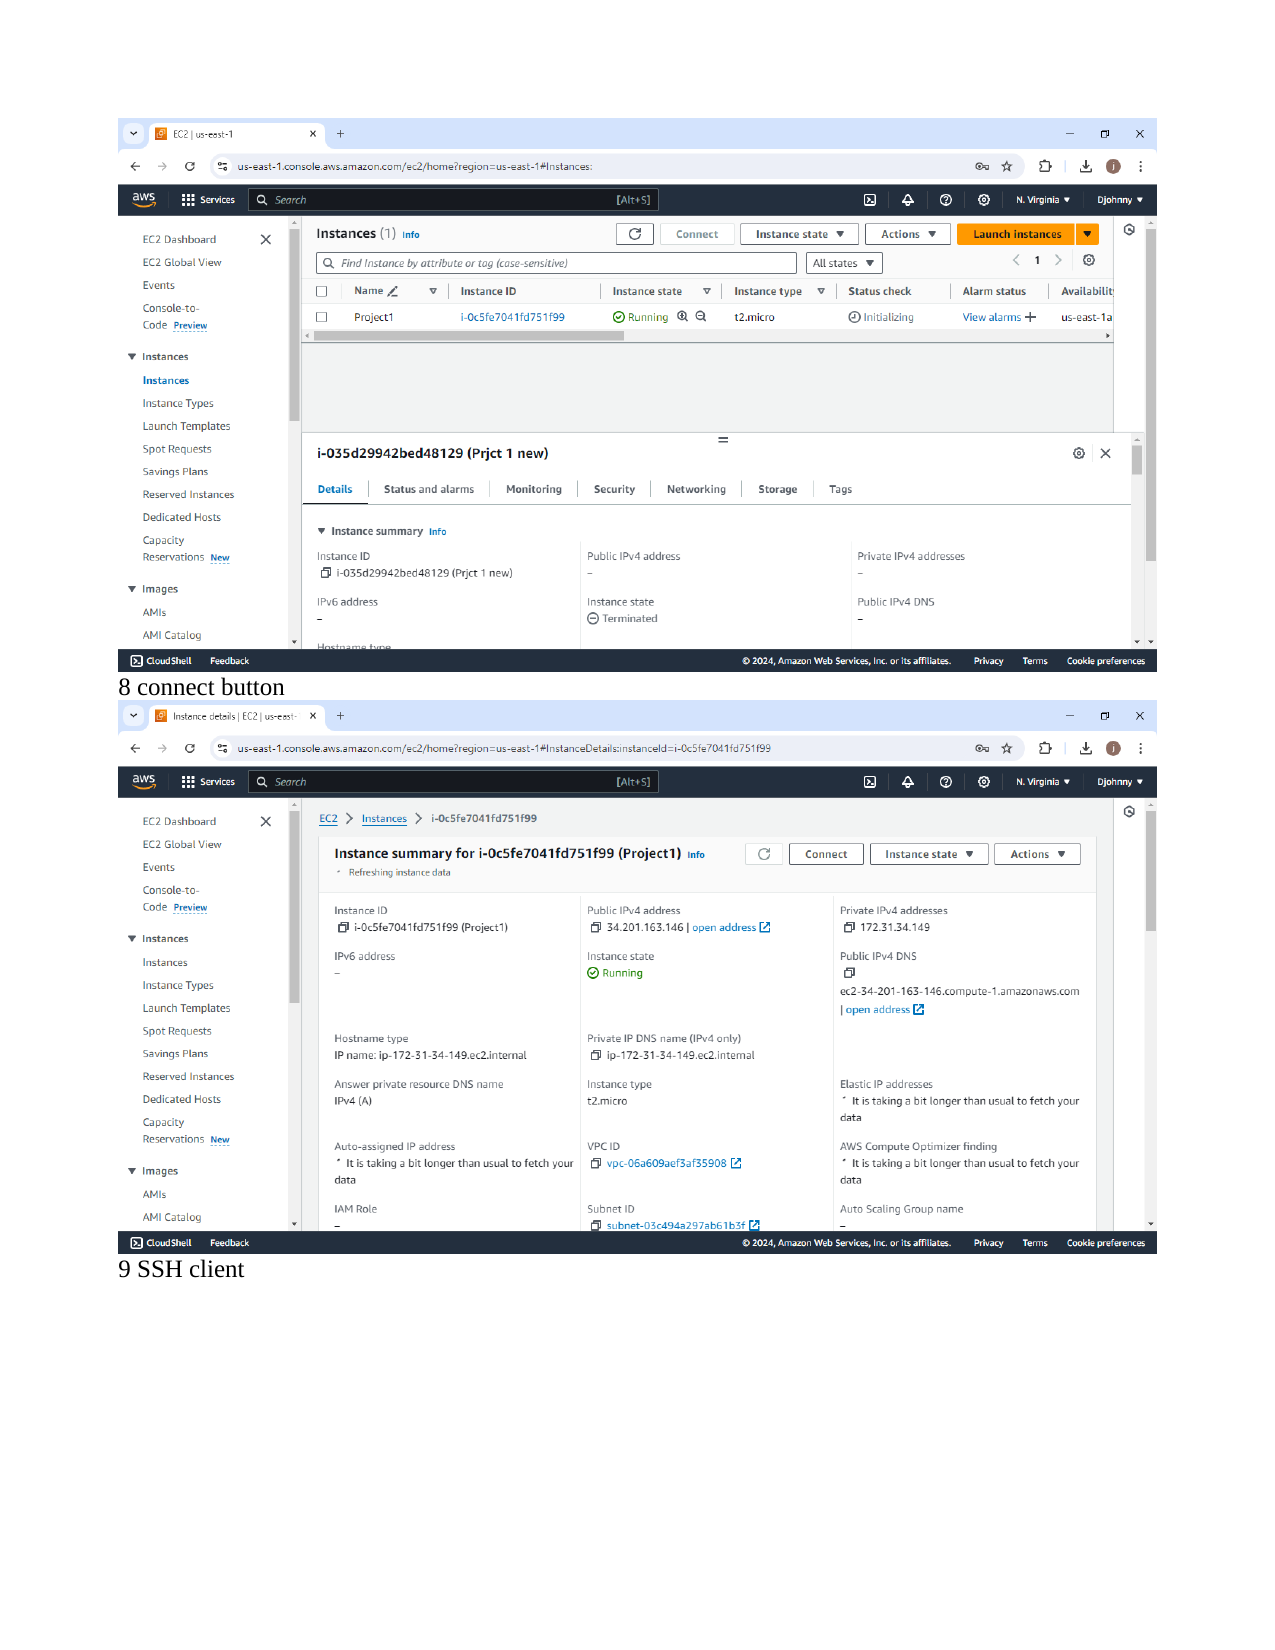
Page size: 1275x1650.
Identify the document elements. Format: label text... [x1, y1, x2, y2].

picture [118, 700, 1157, 1254]
text 9 SSH client [118, 1254, 1157, 1283]
picture [118, 118, 1157, 672]
text 8 connect button [118, 672, 1157, 700]
